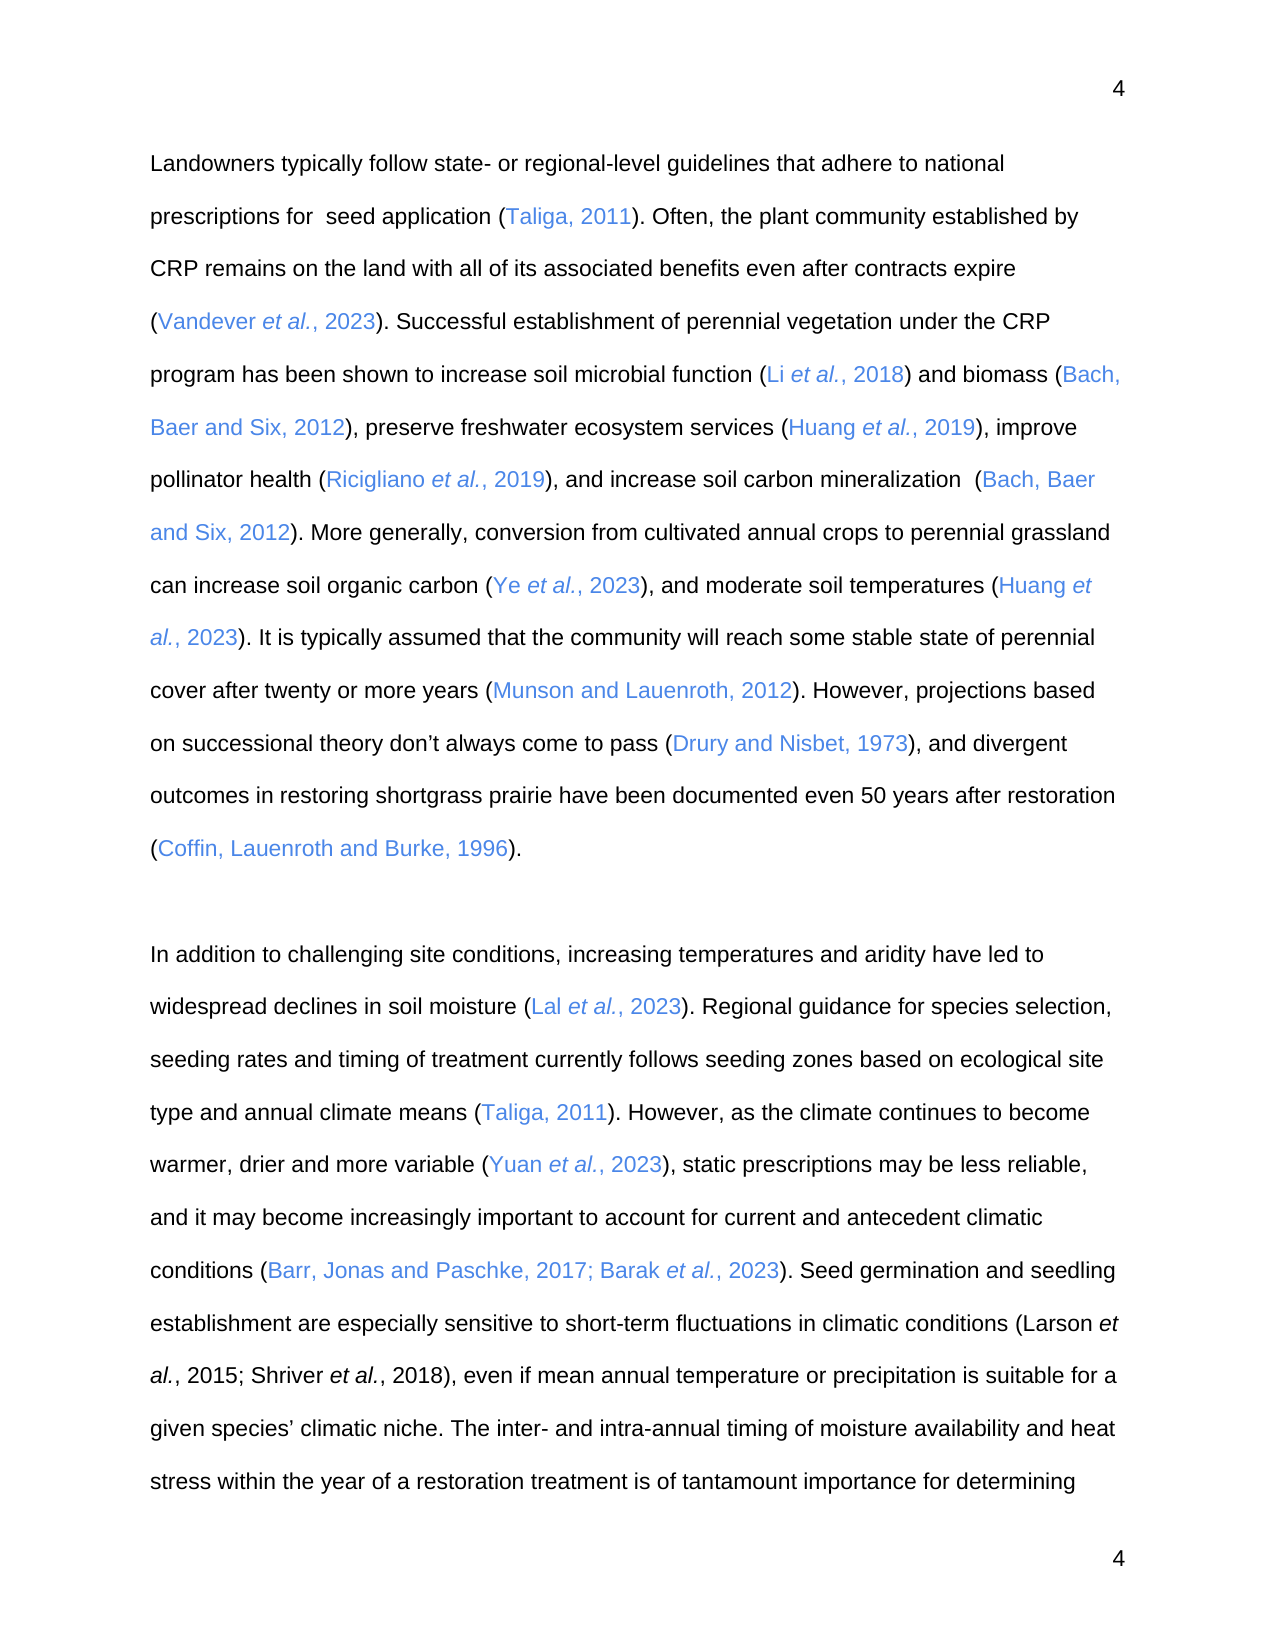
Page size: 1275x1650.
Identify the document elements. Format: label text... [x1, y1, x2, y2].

text Landowners typically follow state- or regional-level guidelines that adhere to national prescriptions for seed application (Taliga, 2011). Often, the plant community established by CRP remains on the land with all of its associated benefits even after contracts expire (Vandever et al., 2023). Successful establishment of perennial vegetation under the CRP program has been shown to increase soil microbial function (Li et al., 2018) and biomass (Bach, Baer and Six, 2012), preserve freshwater ecosystem services (Huang et al., 2019), improve pollinator health (Ricigliano et al., 2019), and increase soil carbon mineralization (Bach, Baer and Six, 2012). More generally, conversion from cultivated annual crops to perennial grassland can increase soil organic carbon (Ye et al., 2023), and moderate soil temperatures (Huang et al., 2023). It is typically assumed that the community will reach some stable state of perennial cover after twenty or more years (Munson and Lauenroth, 2012). However, projections based on successional theory don’t always come to pass (Drury and Nisbet, 1973), and divergent outcomes in restoring shortgrass prairie have been documented even 50 years after restoration (Coffin, Lauenroth and Burke, 1996). [150, 150, 1125, 862]
text In addition to challenging site conditions, increasing temperatures and aridity have led to widespread declines in soil moisture (Lal et al., 2023). Regional guidance for species selection, seeding rates and timing of treatment currently follows seeding zones based on ecological site type and annual climate means (Taliga, 2011). However, as the climate continues to become warmer, drier and more variable (Yuan et al., 2023), static prescriptions may be less reliable, and it may become increasingly important to account for current and antecedent climatic conditions (Barr, Jonas and Paschke, 2017; Barak et al., 2023). Seed germination and seedling establishment are especially sensitive to short-term fluctuations in climatic conditions (Larson et al., 2015; Shriver et al., 2018), even if mean annual temperature or precipitation is suitable for a given species’ climatic niche. The inter- and intra-annual timing of moisture availability and heat stress within the year of a restoration treatment is of tantamount importance for determining [150, 941, 1125, 1494]
